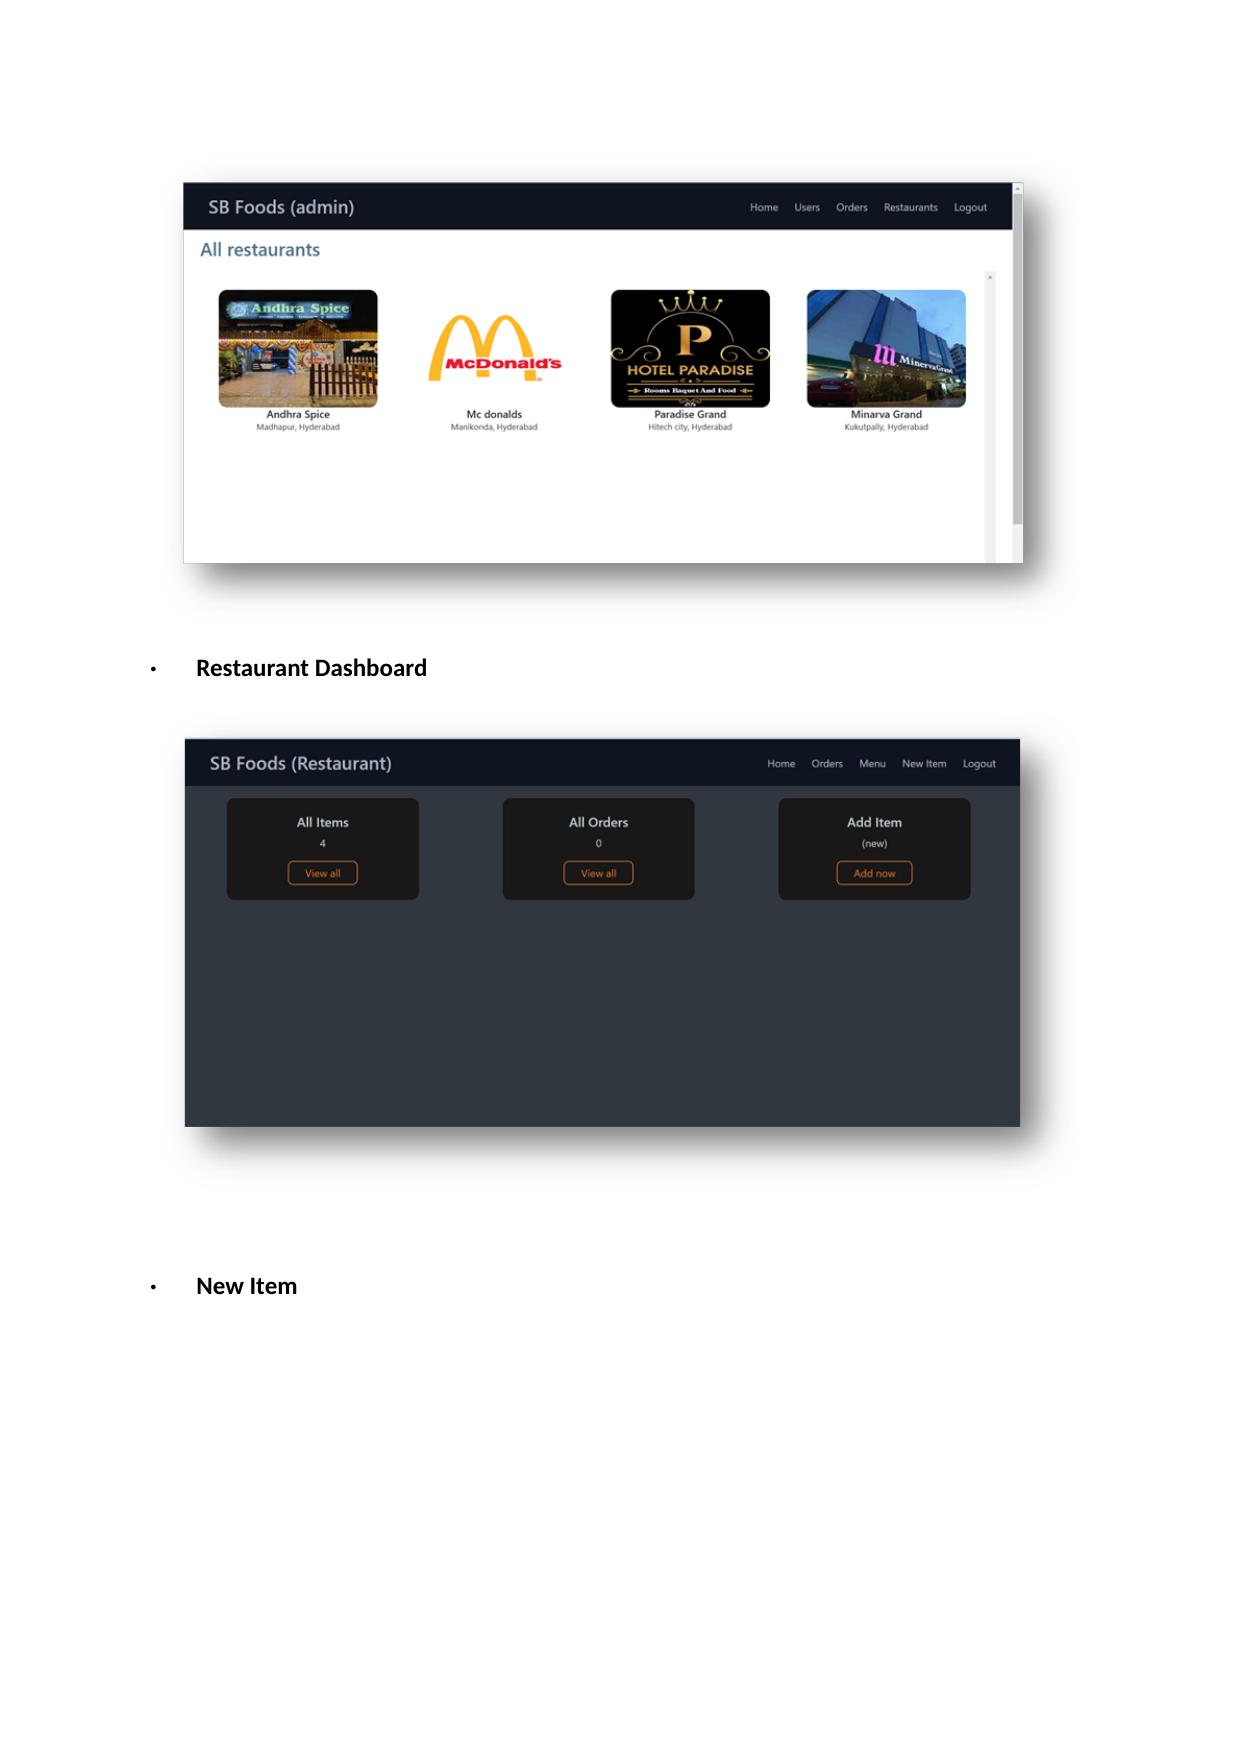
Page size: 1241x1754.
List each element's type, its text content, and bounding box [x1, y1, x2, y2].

text · New Item [150, 1270, 1090, 1301]
text · Restaurant Dashboard [150, 652, 1090, 682]
